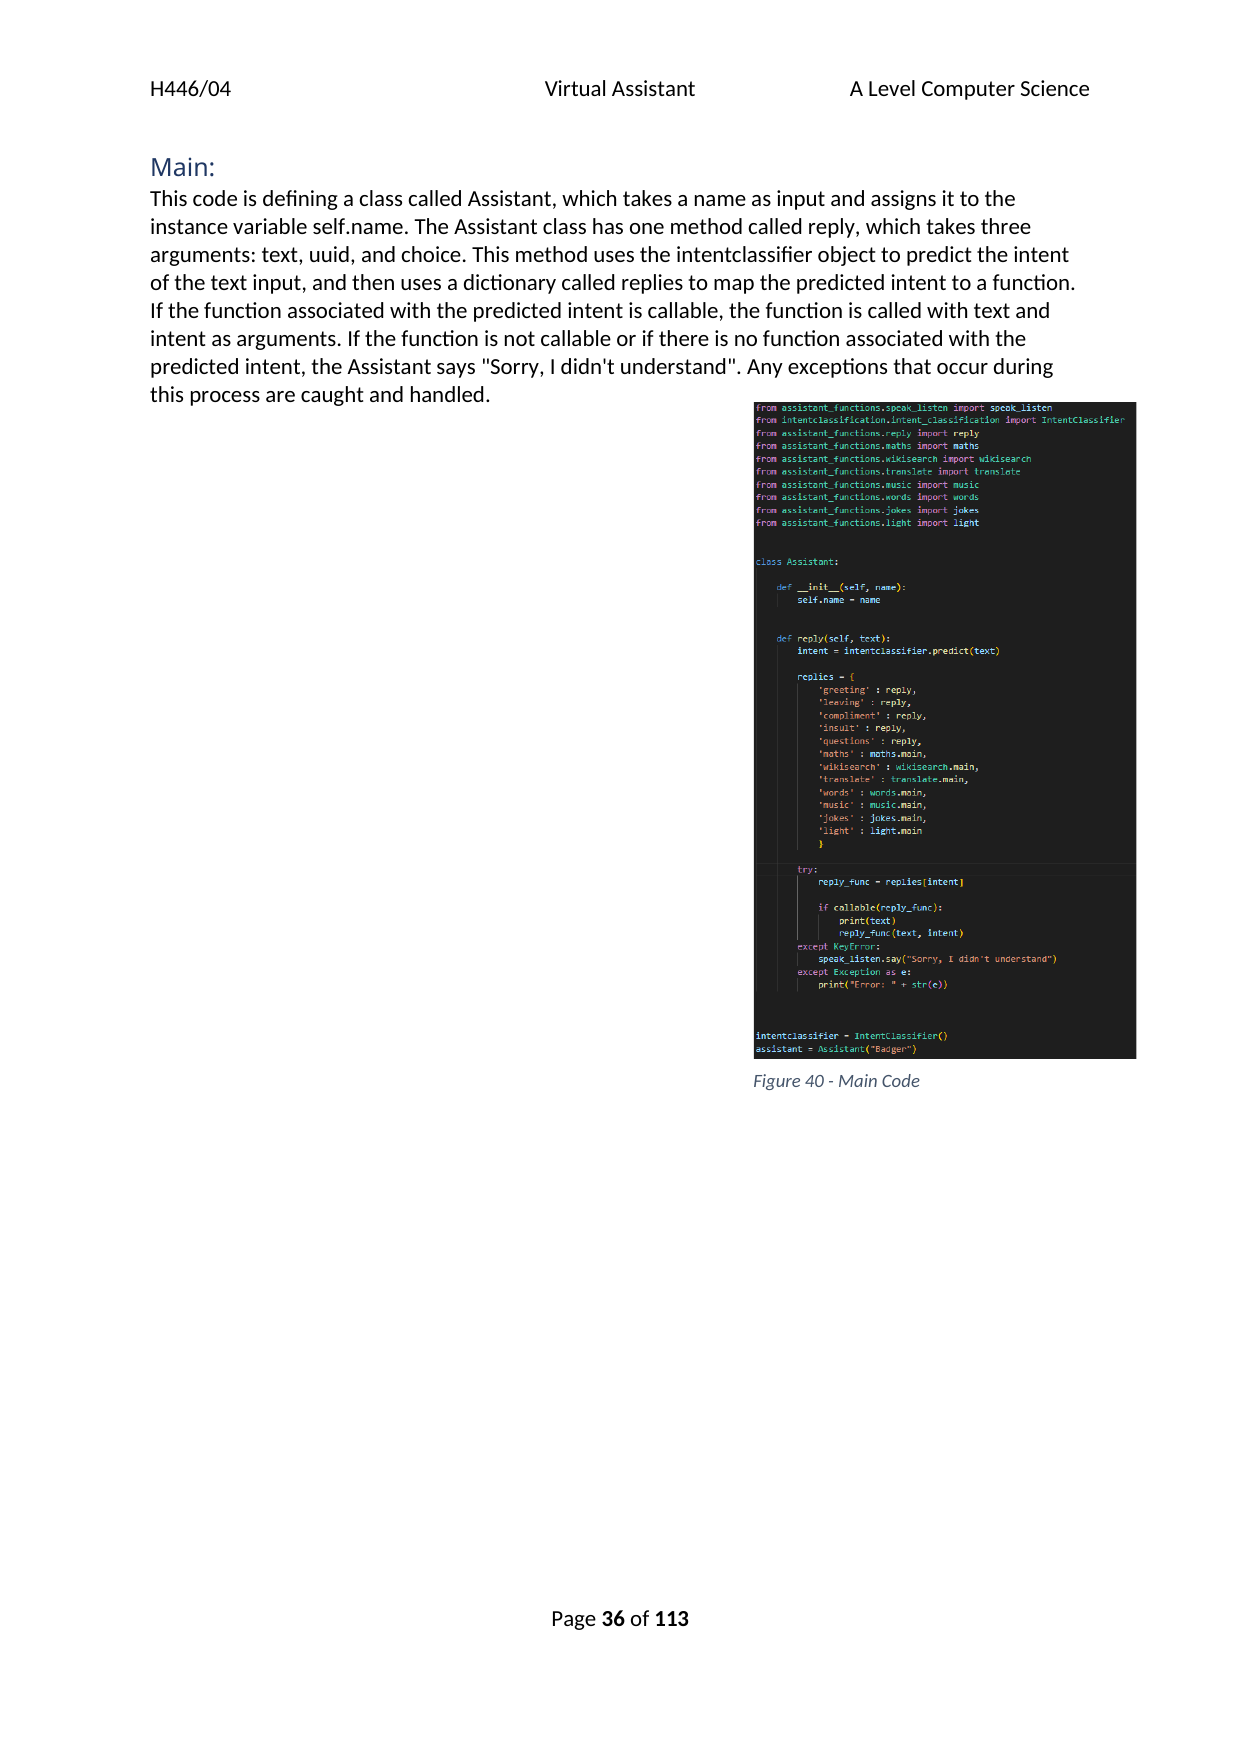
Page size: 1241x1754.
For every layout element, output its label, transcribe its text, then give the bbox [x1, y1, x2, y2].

text This code is defining a class called Assistant, which takes a name as input and assigns it to the instance variable self.name. The Assistant class has one method called reply, which takes three arguments: text, uuid, and choice. This method uses the intentclassifier object to predict the intent of the text input, and then uses a dictionary called replies to map the predicted intent to a function. If the function associated with the predicted intent is callable, the function is called with text and intent as arguments. If the function is not callable or if there is no function associated with the predicted intent, the Assistant says "Sorry, I didn't understand". Any exceptions that occur during this process are caught and handled. [150, 184, 1090, 408]
text Figure 40 - Main Code [753, 1069, 1138, 1092]
subtitle Main: [150, 150, 1090, 184]
